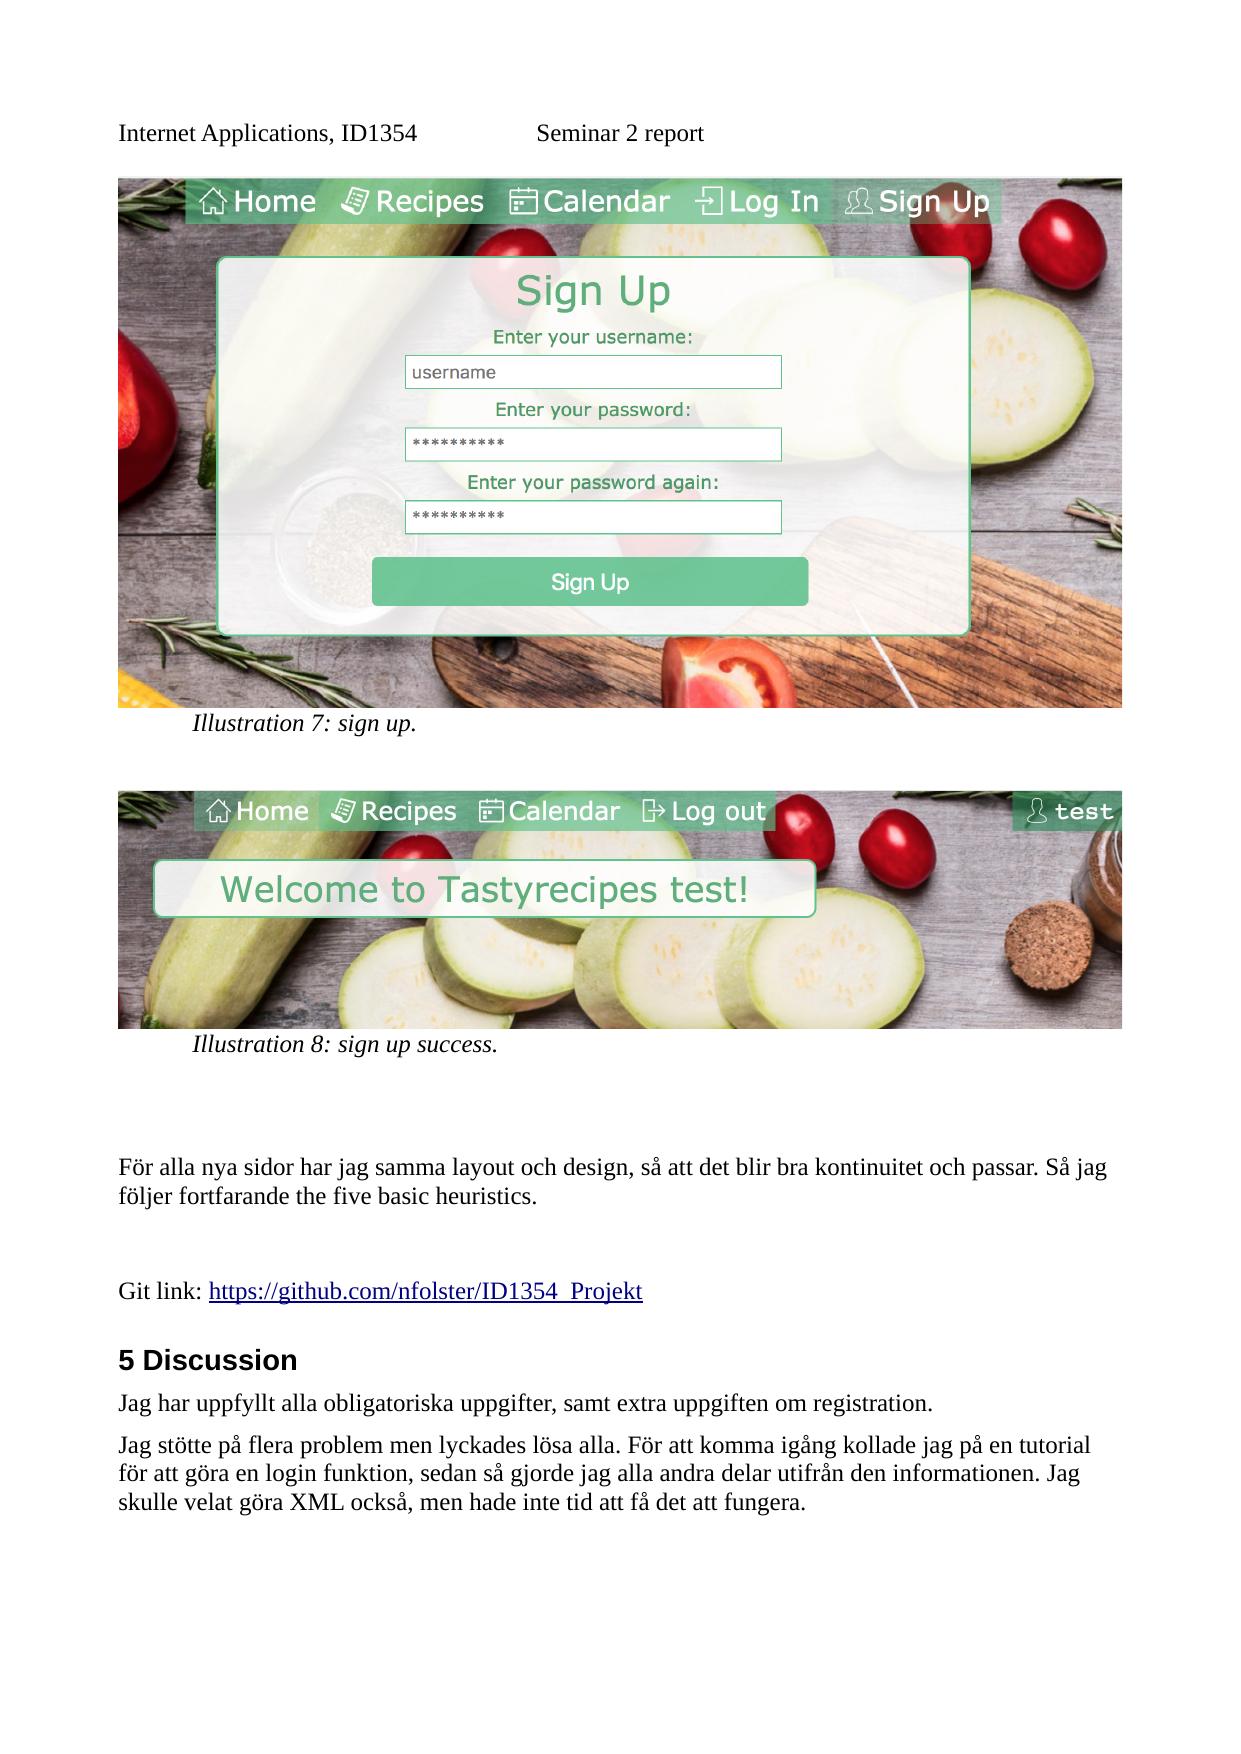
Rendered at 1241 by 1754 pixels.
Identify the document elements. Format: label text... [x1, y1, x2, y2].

picture [118, 790, 1123, 1029]
text För alla nya sidor har jag samma layout och design, så att det blir bra kontinuitet och passar. Så jag följer fortfarande the five basic heuristics. [118, 1152, 1122, 1210]
text Illustration 8: sign up success. [118, 1029, 1122, 1057]
picture [118, 176, 1123, 708]
subtitle 5 Discussion [118, 1342, 1122, 1376]
text Jag har uppfyllt alla obligatoriska uppgifter, samt extra uppgiften om registration. [118, 1388, 1122, 1417]
text Git link: https://github.com/nfolster/ID1354_Projekt [118, 1276, 1122, 1305]
text Illustration 7: sign up. [118, 708, 1122, 737]
text Jag stötte på flera problem men lyckades lösa alla. För att komma igång kollade jag på en tutorial för att göra en login funktion, sedan så gjorde jag alla andra delar utifrån den informationen. Jag skulle velat göra XML också, men hade inte tid att få det att fungera. [118, 1430, 1122, 1516]
